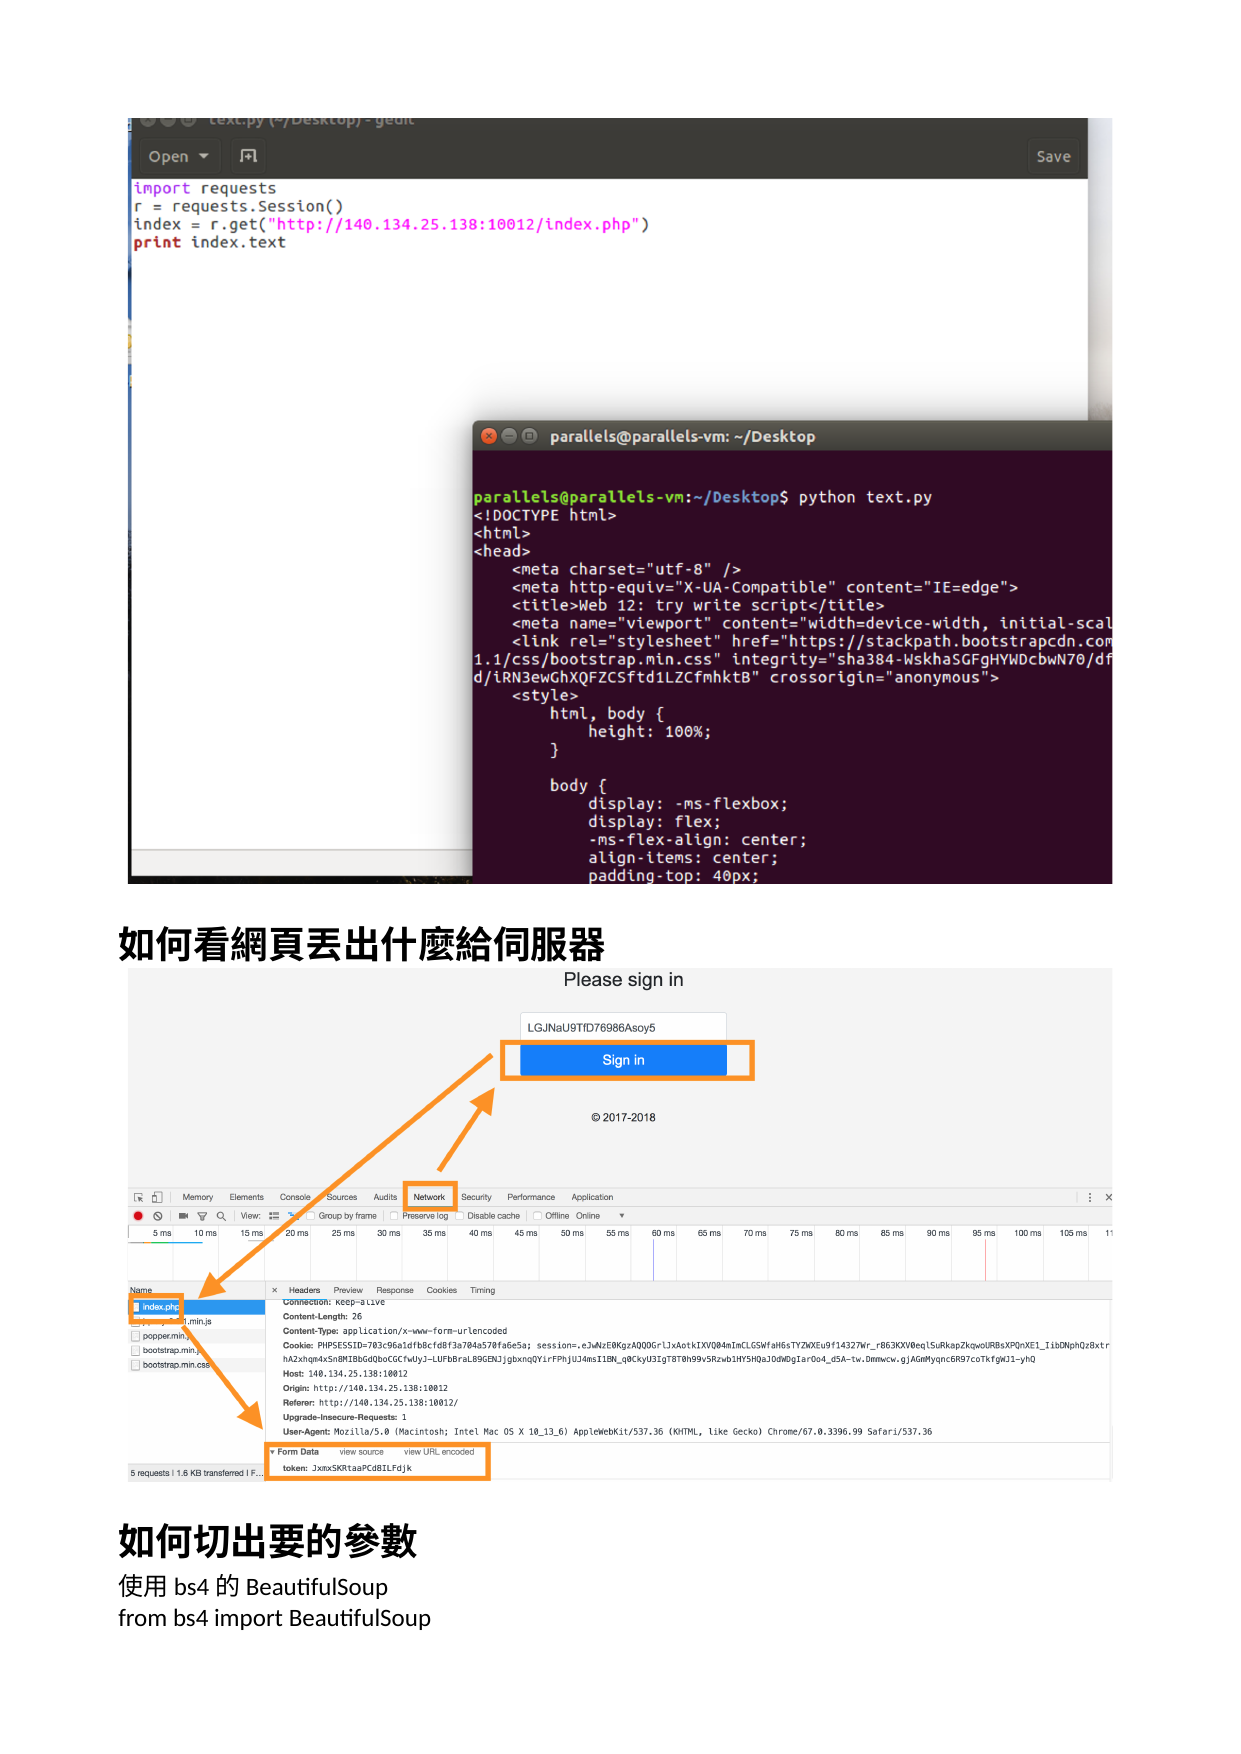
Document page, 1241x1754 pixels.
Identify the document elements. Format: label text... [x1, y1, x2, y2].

subtitle 如何看網頁丟出什麼給伺服器 [118, 914, 1122, 969]
text from bs4 import BeautifulSoup [118, 1602, 1122, 1633]
subtitle 如何切出要的參數 [118, 1512, 1122, 1566]
picture [127, 118, 1113, 884]
text 使用 bs4 的 BeautifulSoup [118, 1566, 1122, 1602]
picture [127, 968, 1113, 1482]
